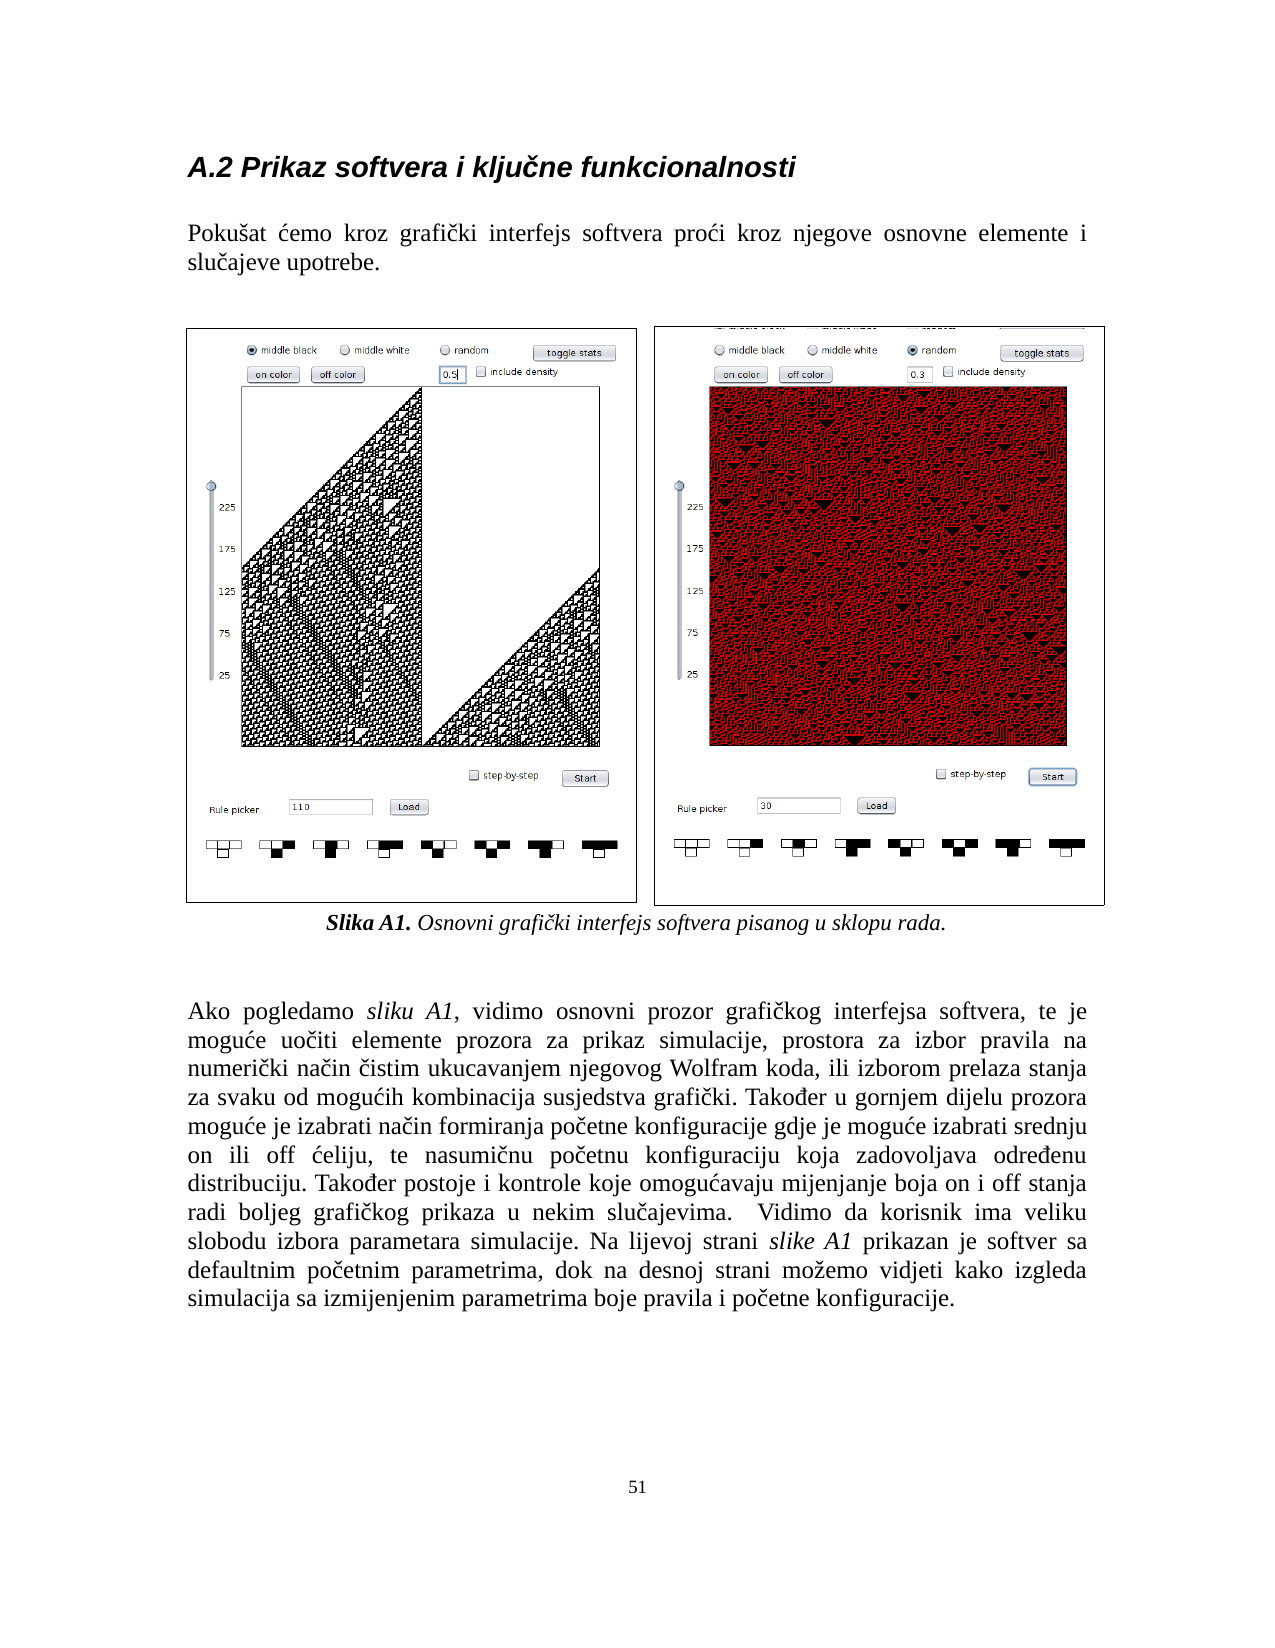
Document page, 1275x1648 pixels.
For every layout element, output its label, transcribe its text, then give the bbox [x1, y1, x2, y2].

subtitle A.2 Prikaz softvera i ključne funkcionalnosti [187, 150, 1088, 183]
picture [189, 331, 633, 900]
text Slika A1. Osnovni grafički interfejs softvera pisanog u sklopu rada. [187, 908, 1087, 935]
text Ako pogledamo sliku A1, vidimo osnovni prozor grafičkog interfejsa softvera, te je moguće uočiti elemente prozora za prikaz simulacije, prostora za izbor pravila na numerički način čistim ukucavanjem njegovog Wolfram koda, ili izborom prelaza stanja za svaku od mogućih kombinacija susjedstva grafički. Također u gornjem dijelu prozora moguće je izabrati način formiranja početne konfiguracije gdje je moguće izabrati srednju on ili off ćeliju, te nasumičnu početnu konfiguraciju koja zadovoljava određenu distribuciju. Također postoje i kontrole koje omogućavaju mijenjanje boja on i off stanja radi boljeg grafičkog prikaza u nekim slučajevima. Vidimo da korisnik ima veliku slobodu izbora parametara simulacije. Na lijevoj strani slike A1 prikazan je softver sa defaultnim početnim parametrima, dok na desnoj strani možemo vidjeti kako izgleda simulacija sa izmijenjenim parametrima boje pravila i početne konfiguracije. [187, 996, 1088, 1312]
picture [657, 328, 1101, 902]
text Pokušat ćemo kroz grafički interfejs softvera proći kroz njegove osnovne elemente i slučajeve upotrebe. [187, 218, 1088, 276]
